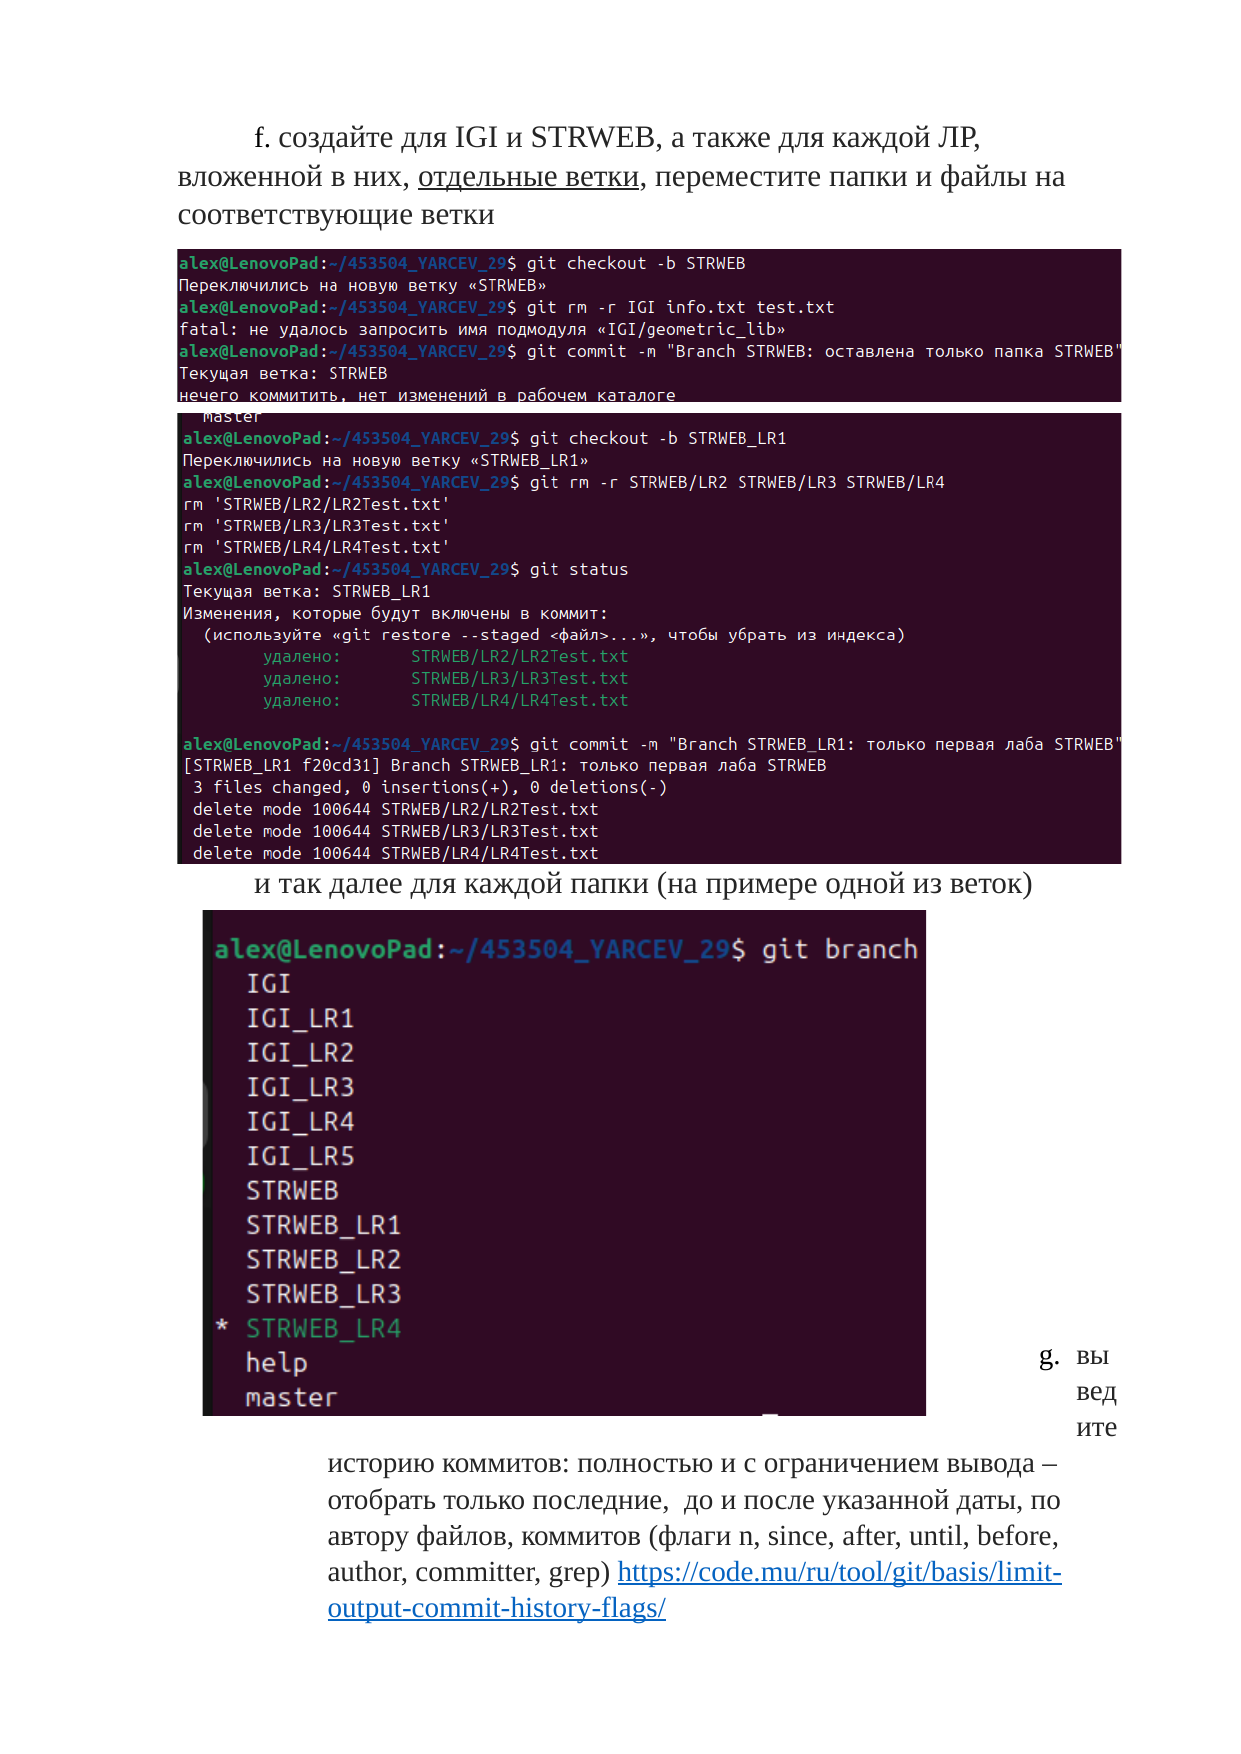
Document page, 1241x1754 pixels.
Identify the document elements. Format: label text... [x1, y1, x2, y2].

text [177, 234, 1122, 249]
text и так далее для каждой папки (на примере одной из веток) [177, 864, 1122, 900]
text [177, 402, 1122, 413]
picture [177, 249, 1122, 402]
list выведите историю коммитов: полностью и с ограничением вывода – отобрать только последние, до и после указанной даты, по автору файлов, коммитов (флаги n, since, after, until, before, author, committer, grep) https://code.mu/ru/tool/git/basis/limit-output-commit-history-flags/ [290, 1337, 1122, 1624]
picture [177, 413, 1122, 864]
picture [202, 910, 927, 1416]
list создайте для IGI и STRWEB, а также для каждой ЛР, вложенной в них, отдельные ветки, переместите папки и файлы на соответствующие ветки [177, 118, 1122, 232]
